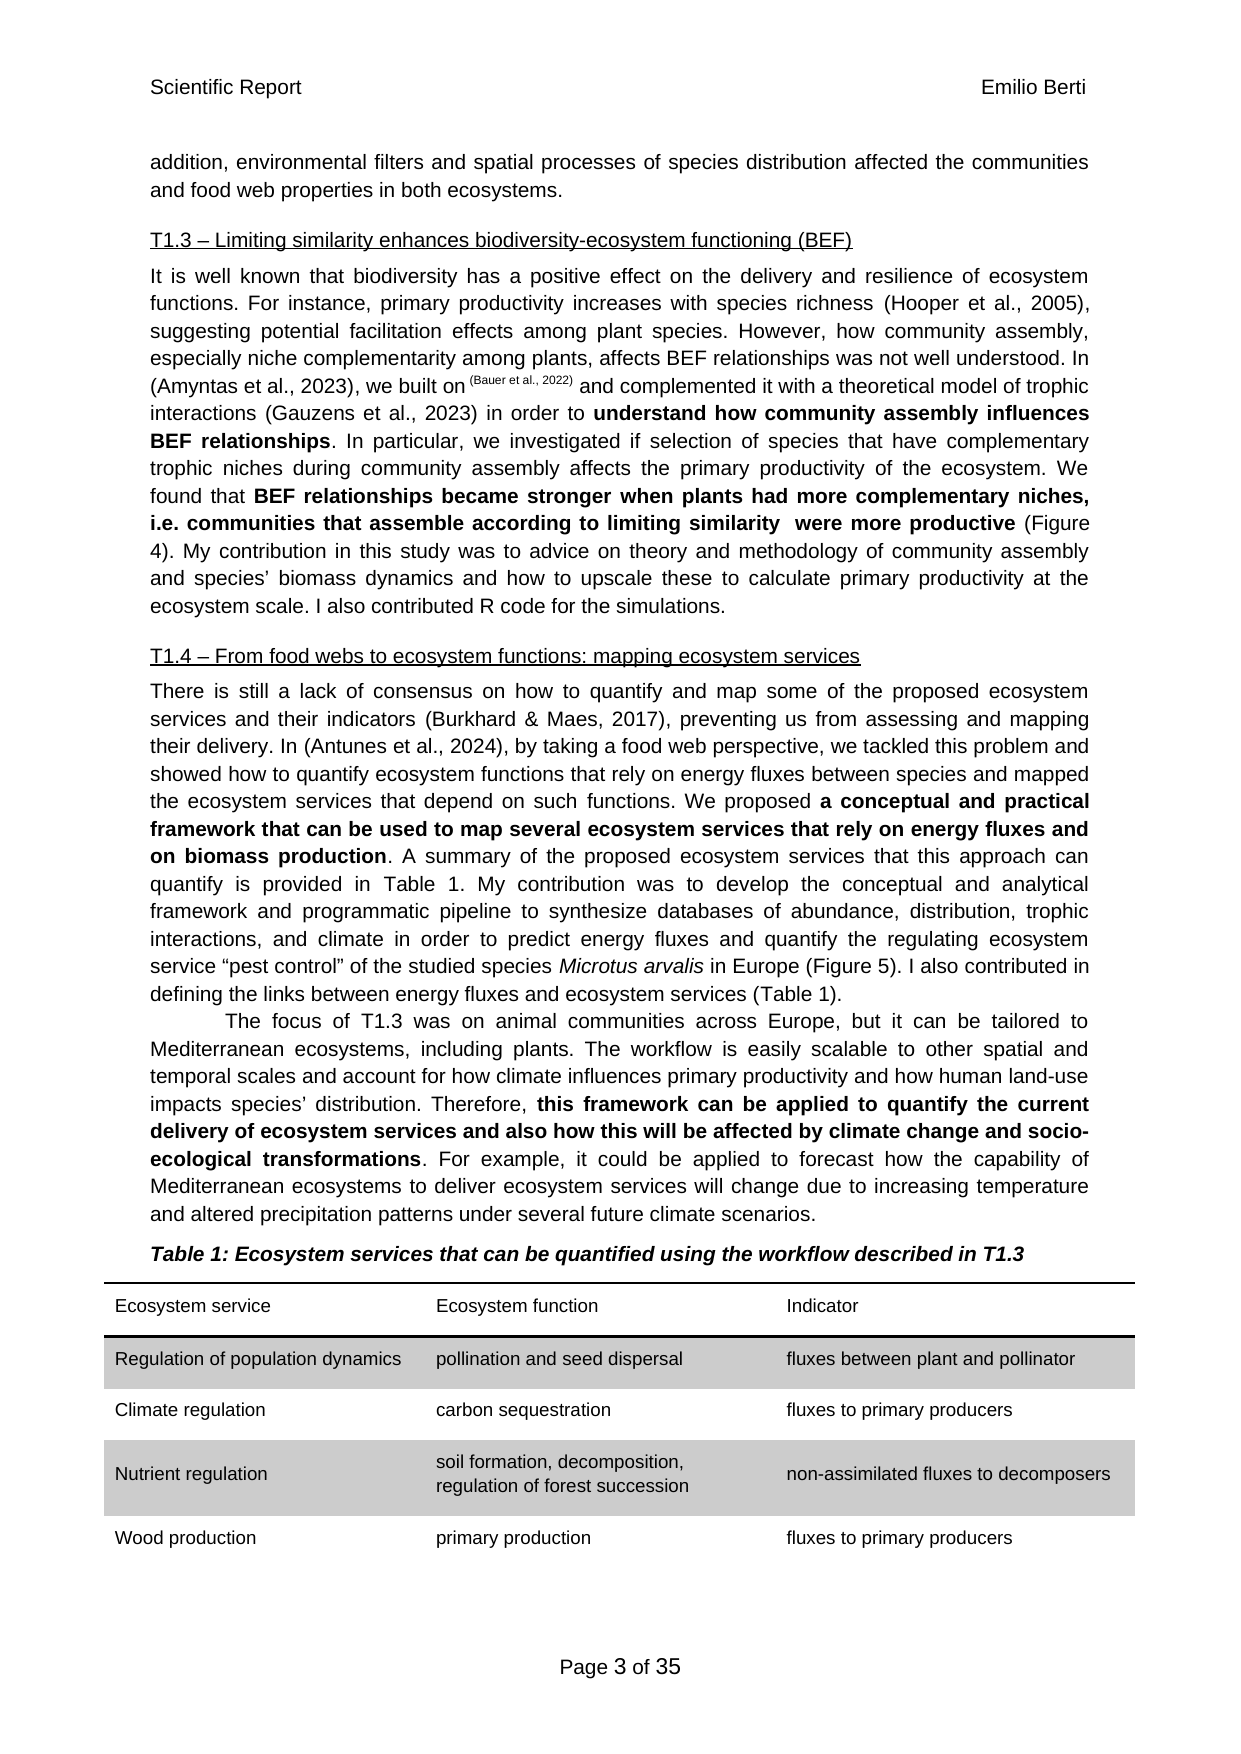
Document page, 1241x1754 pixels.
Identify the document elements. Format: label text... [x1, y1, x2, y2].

text addition, environmental filters and spatial processes of species distribution affected the communities and food web properties in both ecosystems. [150, 150, 1090, 201]
text The focus of T1.3 was on animal communities across Europe, but it can be tailored to Mediterranean ecosystems, including plants. The workflow is easily scalable to other spatial and temporal scales and account for how climate influences primary productivity and how human land-use impacts species’ distribution. Therefore, this framework can be applied to quantify the current delivery of ecosystem services and also how this will be affected by climate change and socio-ecological transformations. For example, it could be applied to forecast how the capability of Mediterranean ecosystems to deliver ecosystem services will change due to increasing temperature and altered precipitation patterns under several future climate scenarios. [150, 1009, 1090, 1226]
table_cell Nutrient regulation [104, 1440, 425, 1516]
table_cell pollination and seed dispersal [425, 1338, 776, 1389]
table_cell non-assimilated ﬂuxes to decomposers [776, 1440, 1135, 1516]
text It is well known that biodiversity has a positive effect on the delivery and resilience of ecosystem functions. For instance, primary productivity increases with species richness (Hooper et al., 2005), suggesting potential facilitation effects among plant species. However, how community assembly, especially niche complementarity among plants, affects BEF relationships was not well understood. In (Amyntas et al., 2023), we built on (Bauer et al., 2022) and complemented it with a theoretical model of trophic interactions (Gauzens et al., 2023) in order to understand how community assembly influences BEF relationships. In particular, we investigated if selection of species that have complementary trophic niches during community assembly affects the primary productivity of the ecosystem. We found that BEF relationships became stronger when plants had more complementary niches, i.e. communities that assemble according to limiting similarity were more productive (Figure 4). My contribution in this study was to advice on theory and methodology of community assembly and species’ biomass dynamics and how to upscale these to calculate primary productivity at the ecosystem scale. I also contributed R code for the simulations. [150, 263, 1090, 617]
subtitle T1.4 – From food webs to ecosystem functions: mapping ecosystem services [150, 643, 1090, 667]
table_cell fluxes to primary producers [776, 1389, 1135, 1440]
table_header Ecosystem function [425, 1284, 776, 1335]
table_cell carbon sequestration [425, 1389, 776, 1440]
text Table 1: Ecosystem services that can be quantified using the workflow described in T1.3 [150, 1242, 1090, 1266]
table_cell fluxes between plant and pollinator [776, 1338, 1135, 1389]
table_cell Climate regulation [104, 1389, 425, 1440]
table_cell fluxes to primary producers [776, 1516, 1135, 1568]
subtitle T1.3 – Limiting similarity enhances biodiversity-ecosystem functioning (BEF) [150, 227, 1090, 251]
table_header Indicator [776, 1284, 1135, 1335]
table_cell soil formation, decomposition, regulation of forest succession [425, 1440, 776, 1516]
table_cell Wood production [104, 1516, 425, 1568]
table_cell Regulation of population dynamics [104, 1338, 425, 1389]
table_cell primary production [425, 1516, 776, 1568]
table_header Ecosystem service [104, 1284, 425, 1335]
text There is still a lack of consensus on how to quantify and map some of the proposed ecosystem services and their indicators (Burkhard & Maes, 2017), preventing us from assessing and mapping their delivery. In (Antunes et al., 2024), by taking a food web perspective, we tackled this problem and showed how to quantify ecosystem functions that rely on energy fluxes between species and mapped the ecosystem services that depend on such functions. We proposed a conceptual and practical framework that can be used to map several ecosystem services that rely on energy fluxes and on biomass production. A summary of the proposed ecosystem services that this approach can quantify is provided in Table 1. My contribution was to develop the conceptual and analytical framework and programmatic pipeline to synthesize databases of abundance, distribution, trophic interactions, and climate in order to predict energy fluxes and quantify the regulating ecosystem service “pest control” of the studied species Microtus arvalis in Europe (Figure 5). I also contributed in defining the links between energy fluxes and ecosystem services (Table 1). [150, 679, 1090, 1006]
